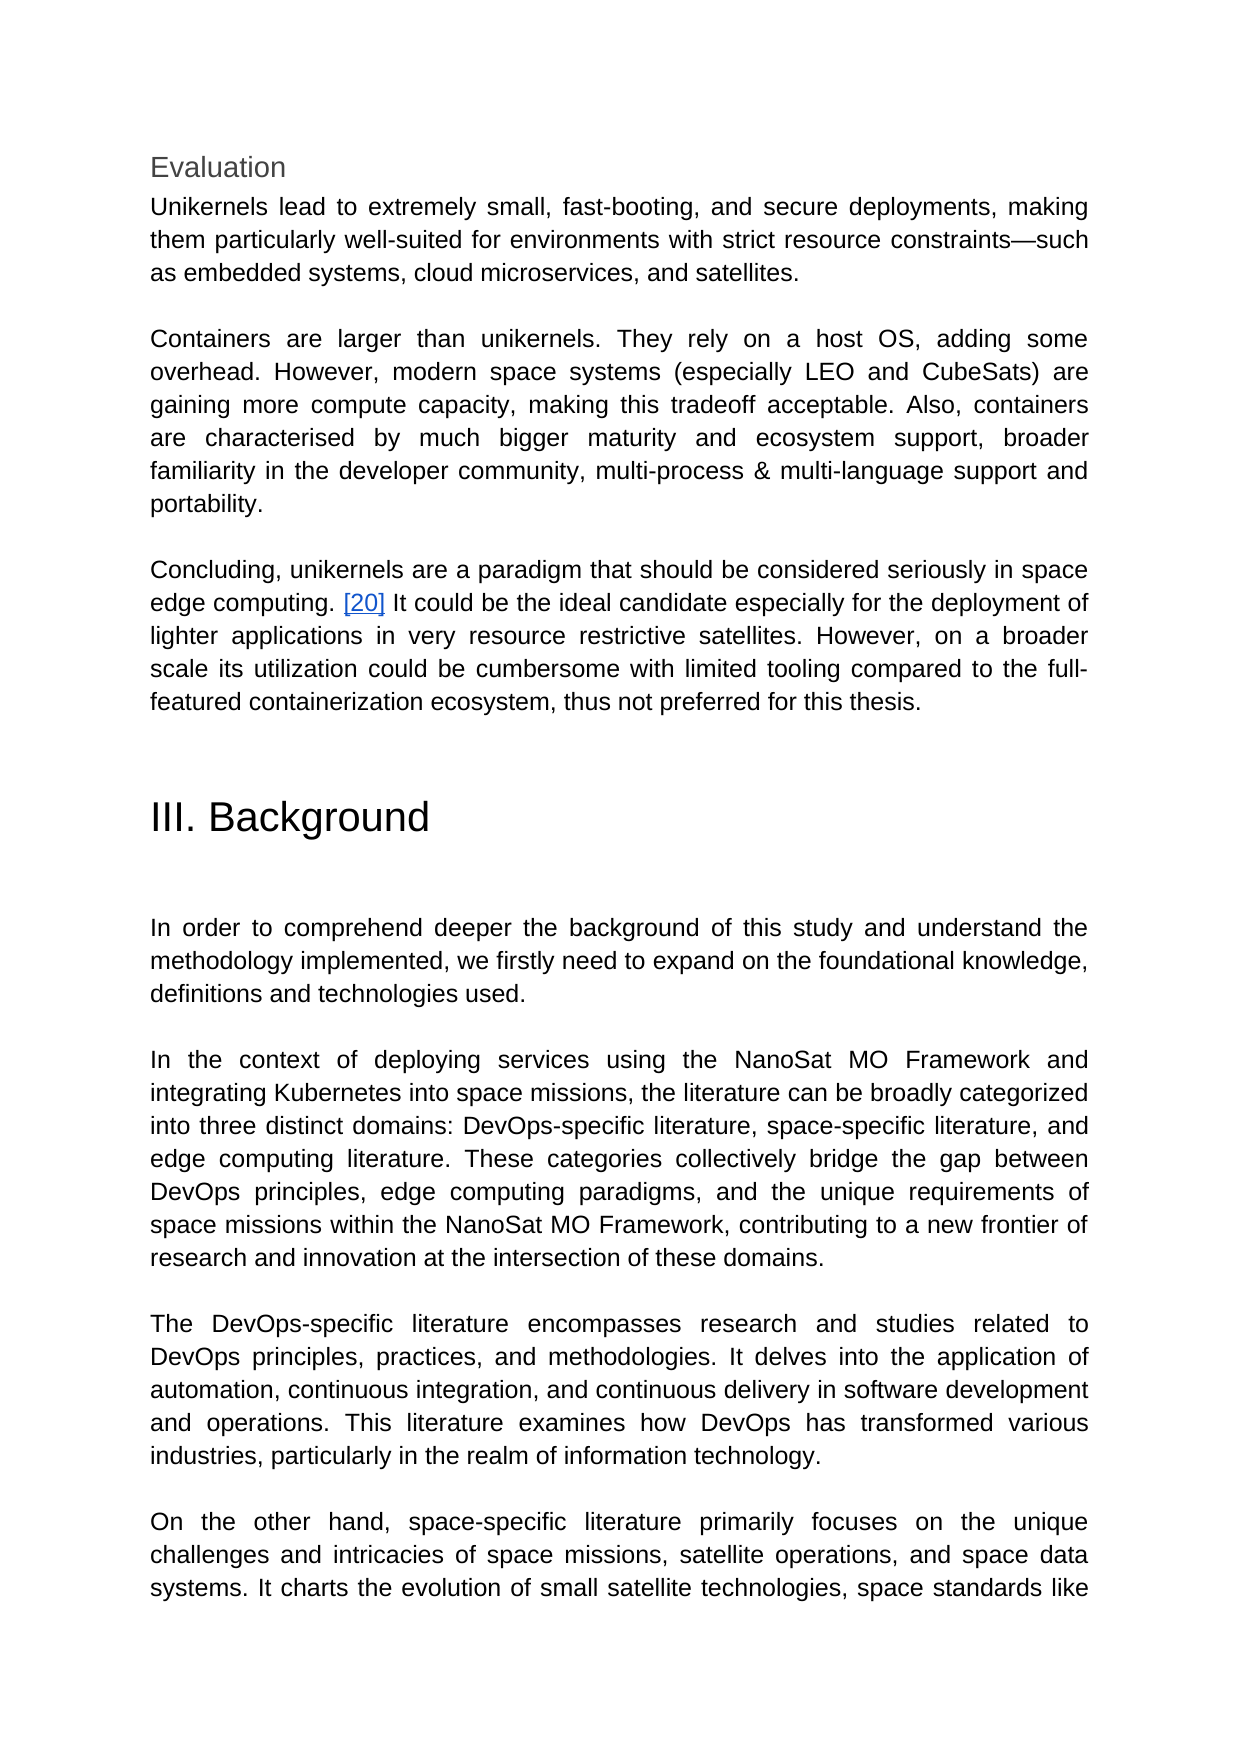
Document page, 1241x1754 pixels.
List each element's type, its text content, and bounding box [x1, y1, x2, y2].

text In the context of deploying services using the NanoSat MO Framework and integrating Kubernetes into space missions, the literature can be broadly categorized into three distinct domains: DevOps-specific literature, space-specific literature, and edge computing literature. These categories collectively bridge the gap between DevOps principles, edge computing paradigms, and the unique requirements of space missions within the NanoSat MO Framework, contributing to a new frontier of research and innovation at the intersection of these domains. [150, 1045, 1090, 1272]
text Containers are larger than unikernels. They rely on a host OS, adding some overhead. However, modern space systems (especially LEO and CubeSats) are gaining more compute capacity, making this tradeoff acceptable. Also, containers are characterised by much bigger maturity and ecosystem support, broader familiarity in the developer community, multi-process & multi-language support and portability. [150, 324, 1090, 518]
text On the other hand, space-specific literature primarily focuses on the unique challenges and intricacies of space missions, satellite operations, and space data systems. It charts the evolution of small satellite technologies, space standards like [150, 1507, 1090, 1602]
subtitle III. Background [150, 792, 1090, 840]
text In order to comprehend deeper the background of this study and understand the methodology implemented, we firstly need to expand on the foundational knowledge, definitions and technologies used. [150, 913, 1090, 1008]
text Concluding, unikernels are a paradigm that should be considered seriously in space edge computing. [20] It could be the ideal candidate especially for the deployment of lighter applications in very resource restrictive satellites. However, on a broader scale its utilization could be cumbersome with limited tooling compared to the full-featured containerization ecosystem, thus not preferred for this thesis. [150, 555, 1090, 716]
subtitle Evaluation [150, 150, 1090, 183]
text Unikernels lead to extremely small, fast-booting, and secure deployments, making them particularly well-suited for environments with strict resource constraints—such as embedded systems, cloud microservices, and satellites. [150, 192, 1090, 287]
text The DevOps-specific literature encompasses research and studies related to DevOps principles, practices, and methodologies. It delves into the application of automation, continuous integration, and continuous delivery in software development and operations. This literature examines how DevOps has transformed various industries, particularly in the realm of information technology. [150, 1309, 1090, 1470]
